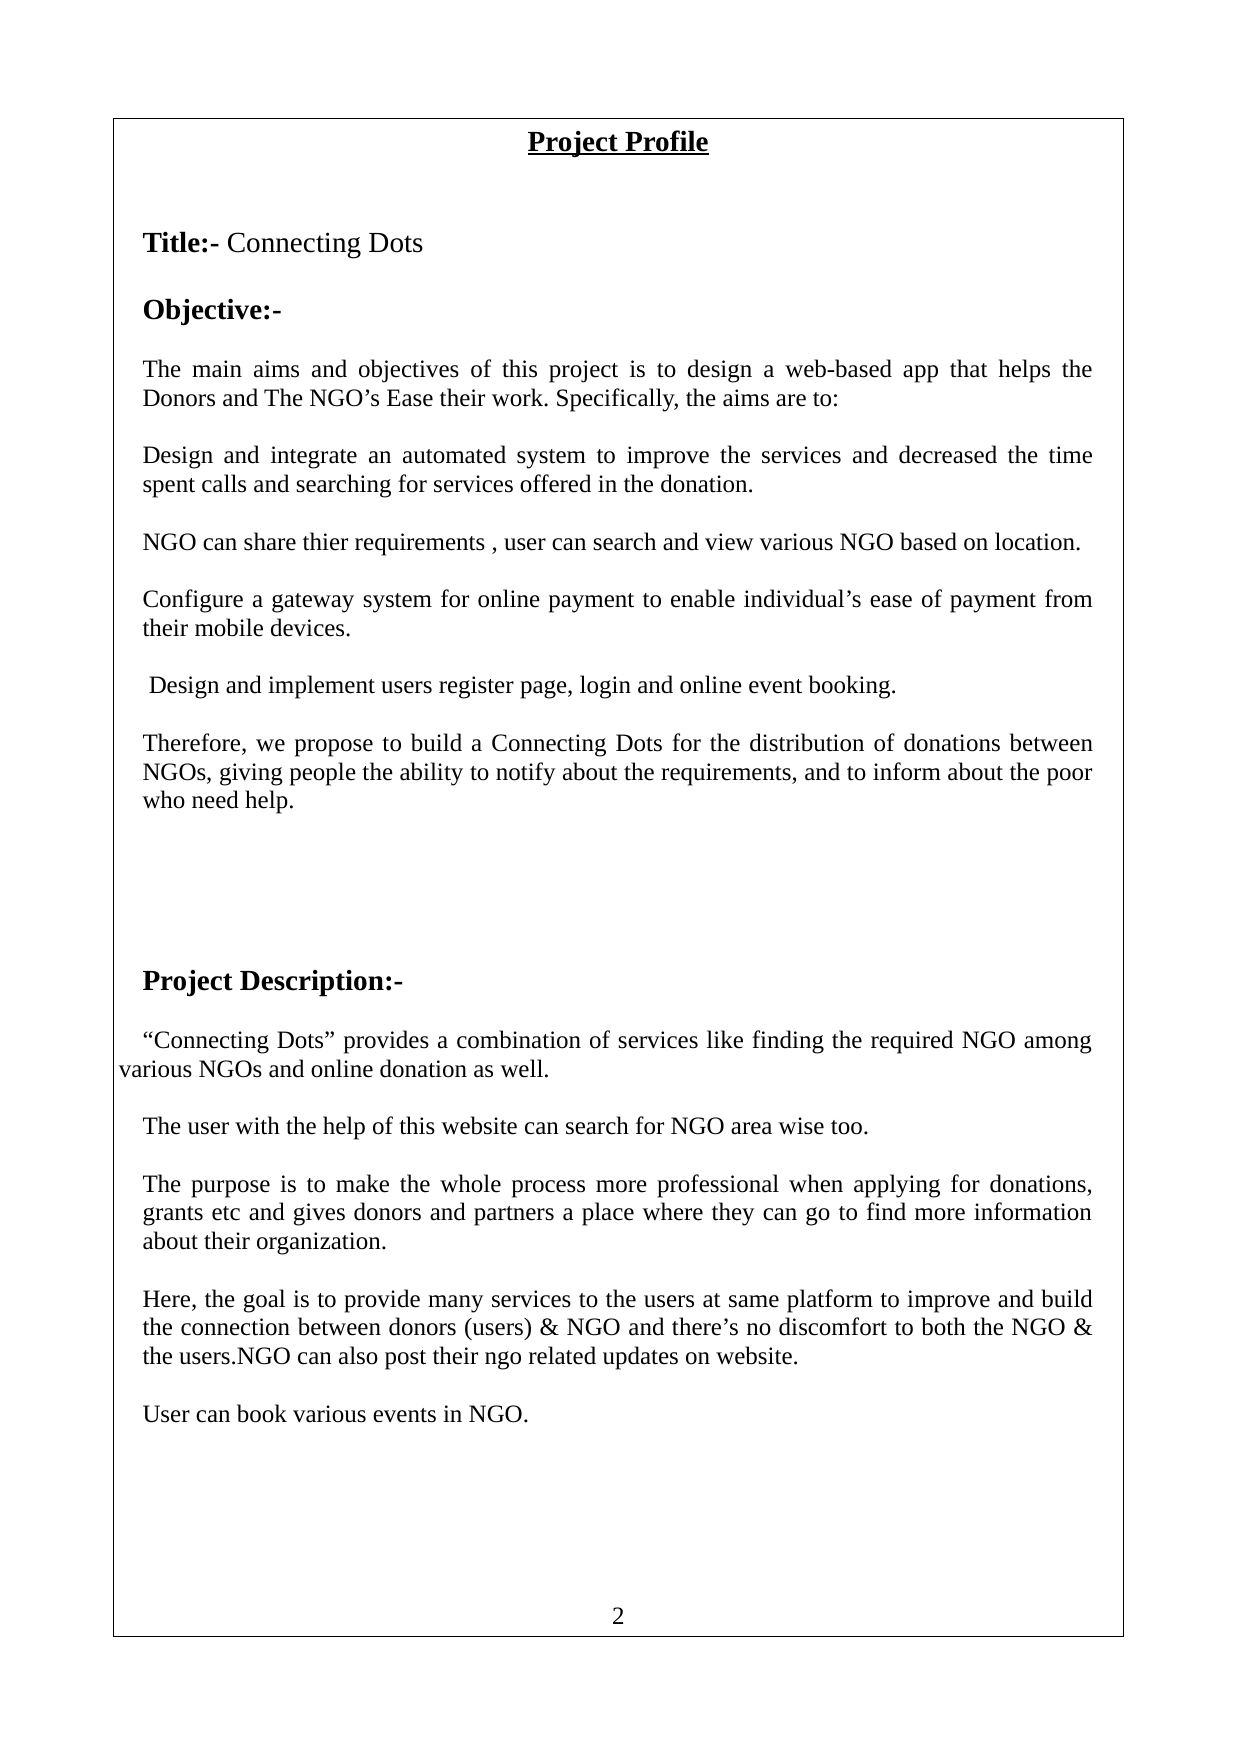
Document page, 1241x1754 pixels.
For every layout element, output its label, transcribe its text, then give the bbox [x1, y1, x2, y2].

text User can book various events in NGO. [142, 1399, 1094, 1427]
text “Connecting Dots” provides a combination of services like finding the required NGO among various NGOs and online donation as well. [118, 1025, 1094, 1082]
text Here, the goal is to provide many services to the users at same platform to improve and build the connection between donors (users) & NGO and there’s no discomfort to both the NGO & the users.NGO can also post their ngo related updates on website. [142, 1284, 1094, 1370]
text Therefore, we propose to build a Connecting Dots for the distribution of donations between NGOs, giving people the ability to notify about the requirements, and to inform about the poor who need help. [142, 728, 1094, 814]
text Objective:- [142, 292, 1094, 325]
text Configure a gateway system for online payment to enable individual’s ease of payment from their mobile devices. [142, 584, 1094, 642]
text The purpose is to make the whole process more professional when applying for donations, grants etc and gives donors and partners a place where they can go to find more information about their organization. [142, 1169, 1094, 1255]
text Project Description:- [142, 963, 1094, 996]
text The user with the help of this website can search for NGO area wise too. [142, 1111, 1094, 1140]
text Design and implement users register page, login and online event booking. [142, 670, 1094, 699]
text Project Profile [118, 124, 1117, 158]
text Design and integrate an automated system to improve the services and decreased the time spent calls and searching for services offered in the donation. [142, 440, 1094, 498]
text The main aims and objectives of this project is to design a web-based app that helps the Donors and The NGO’s Ease their work. Specifically, the aims are to: [142, 354, 1094, 412]
text Title:- Connecting Dots [142, 225, 1094, 258]
text NGO can share thier requirements , user can search and view various NGO based on location. [142, 527, 1094, 555]
